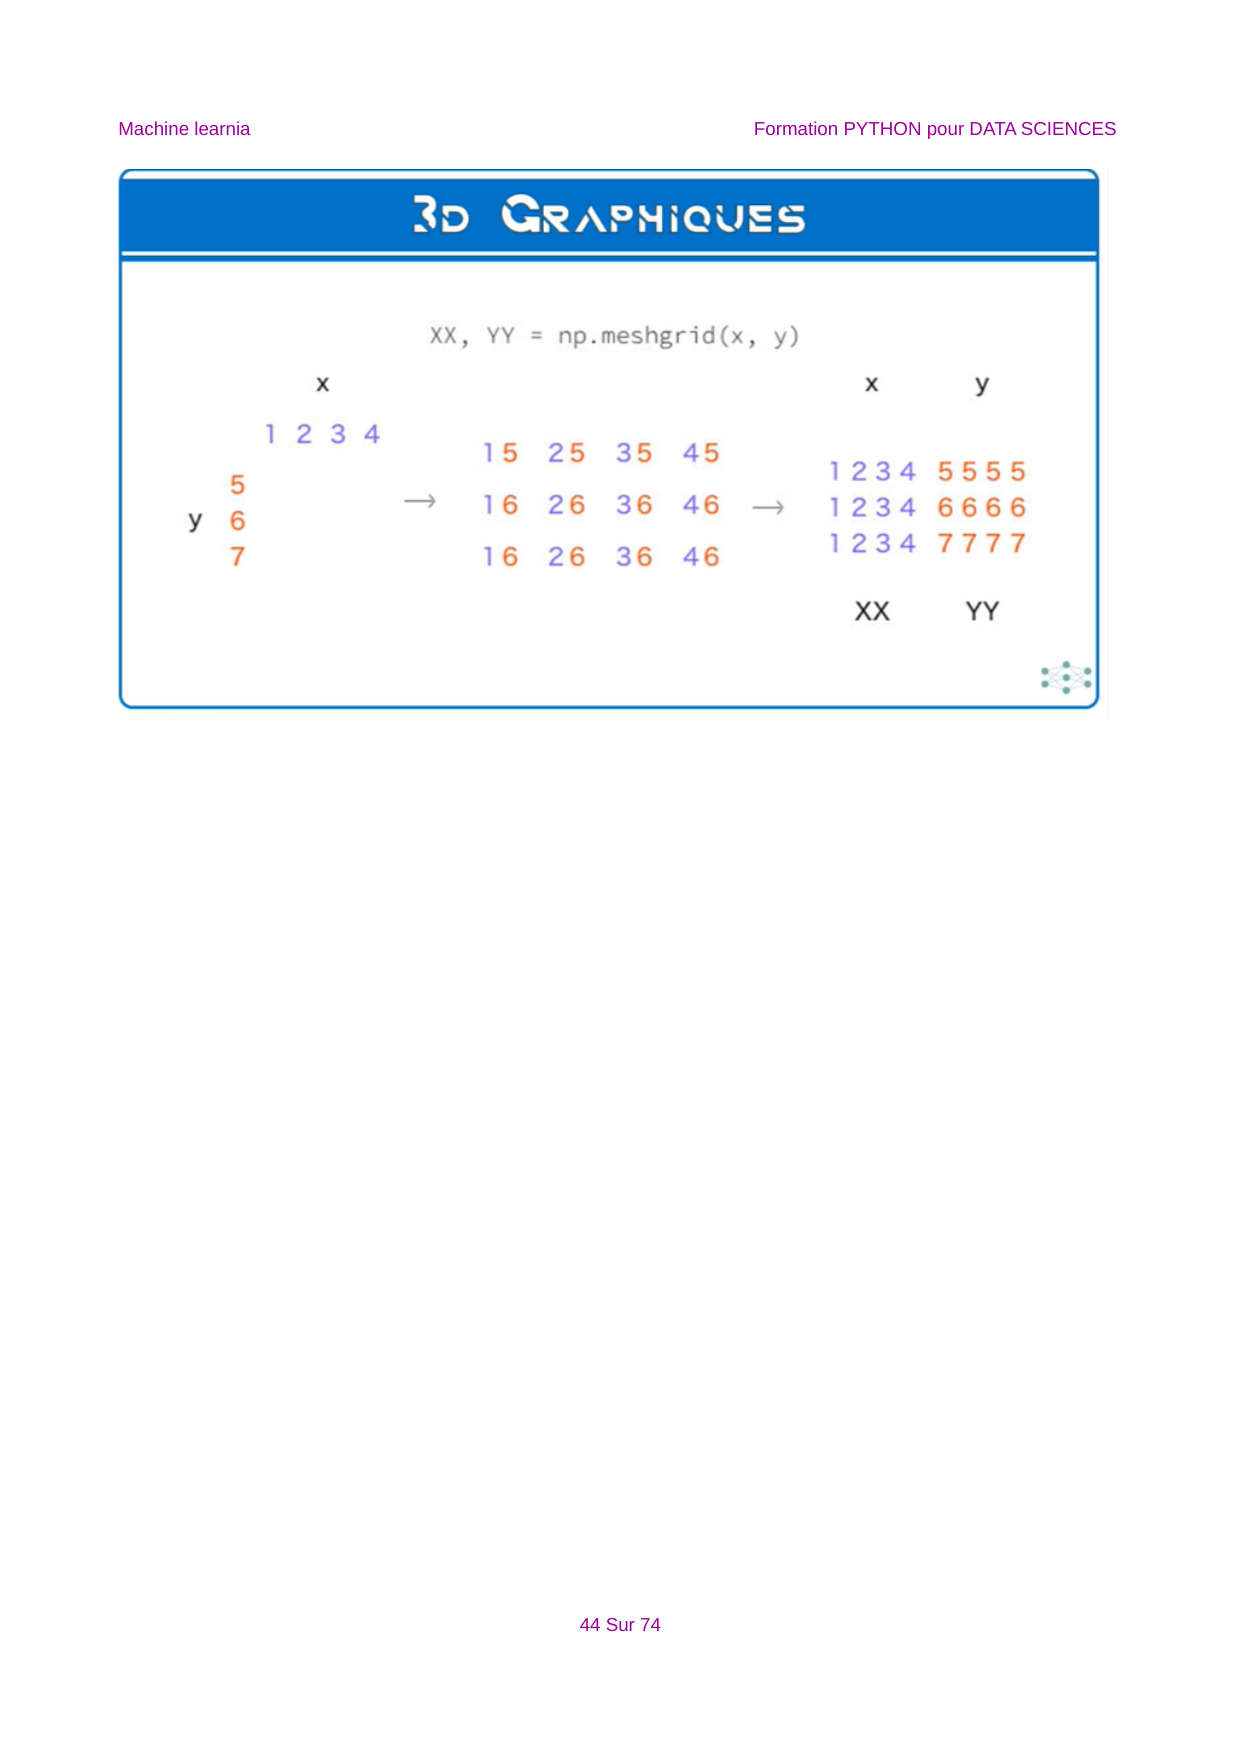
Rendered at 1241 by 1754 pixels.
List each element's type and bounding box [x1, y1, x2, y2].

picture [118, 169, 1122, 720]
